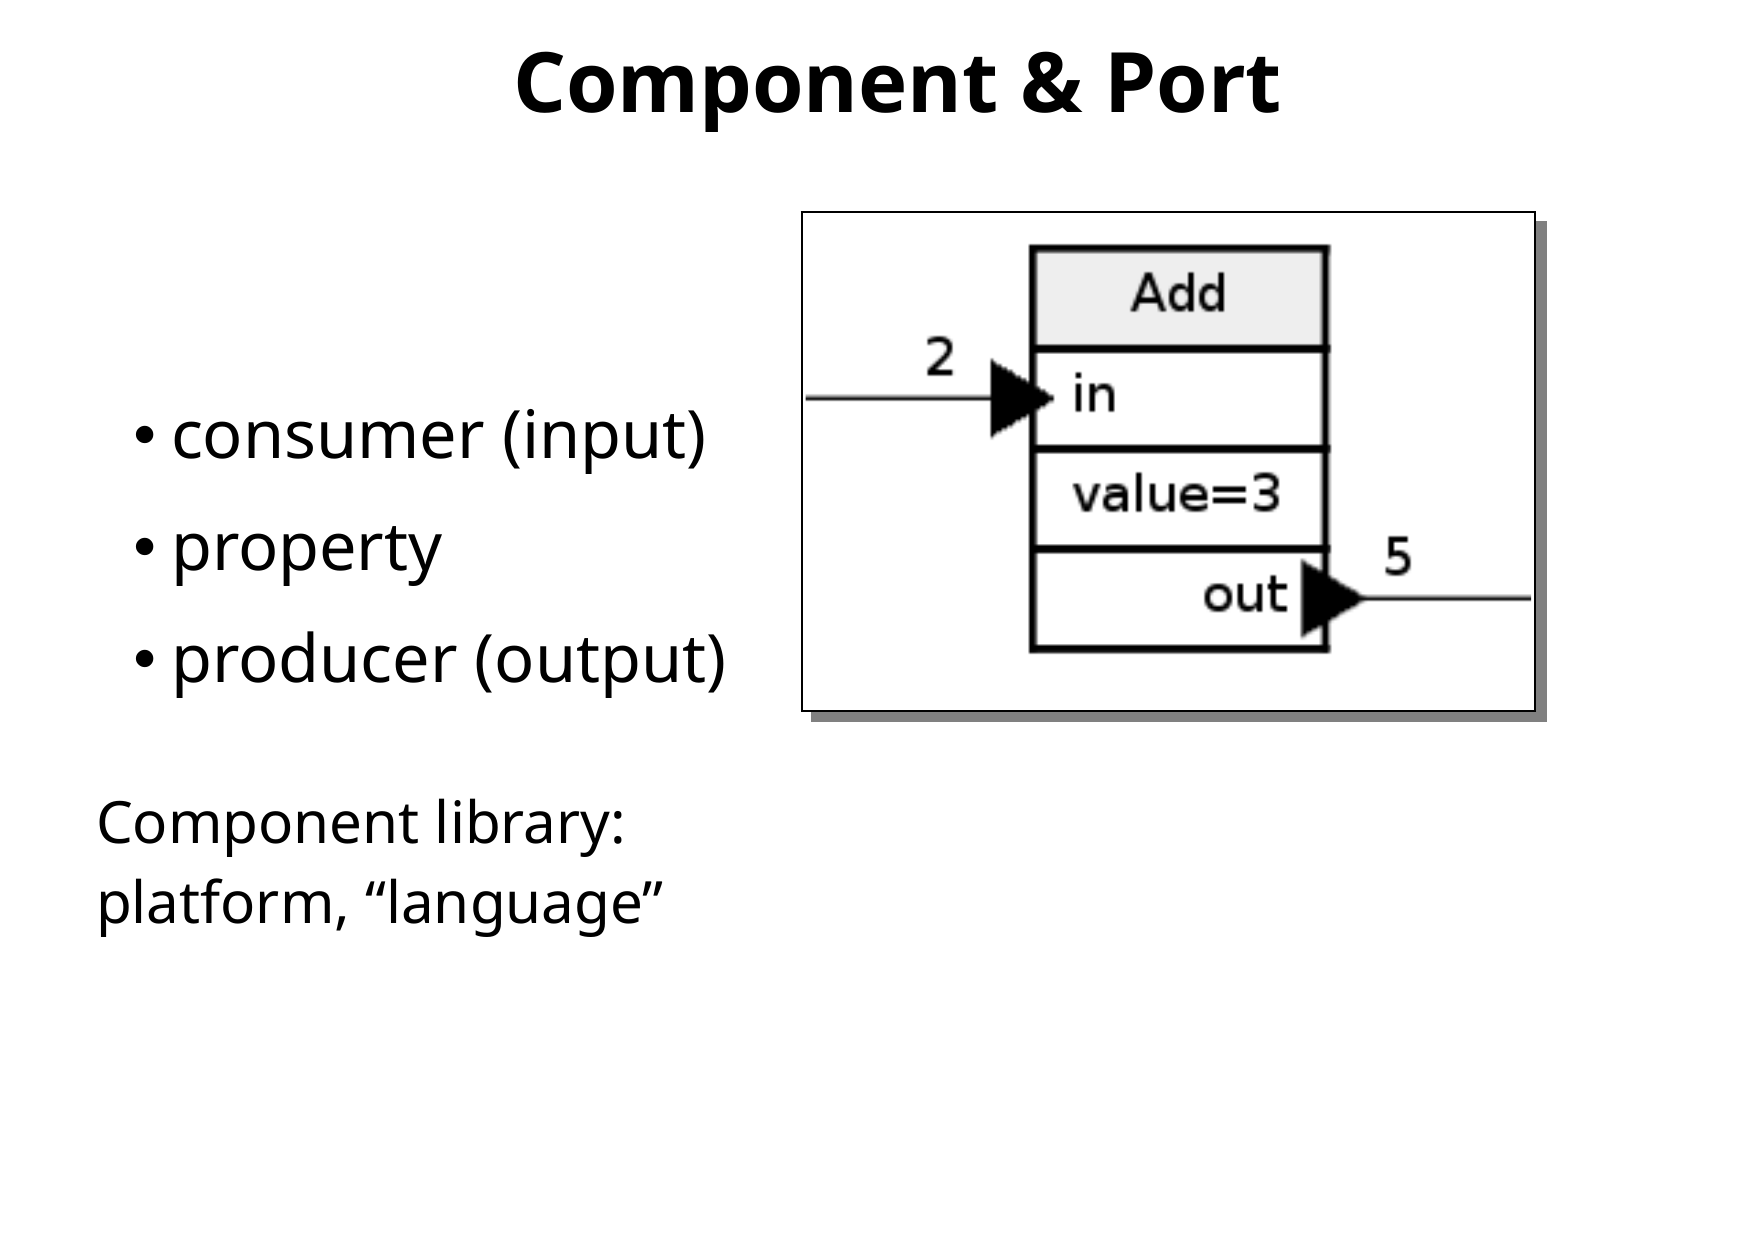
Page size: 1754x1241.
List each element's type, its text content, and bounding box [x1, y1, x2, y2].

list property [133, 499, 801, 590]
text Component & Port [96, 23, 1699, 137]
list [1547, 611, 1699, 702]
text platform, “language” [96, 861, 1699, 940]
list producer (output) [133, 611, 801, 702]
picture [805, 216, 1532, 707]
list consumer (input) [133, 387, 801, 478]
list [1547, 387, 1699, 478]
text Component library: [96, 781, 1699, 861]
list [1547, 499, 1699, 590]
